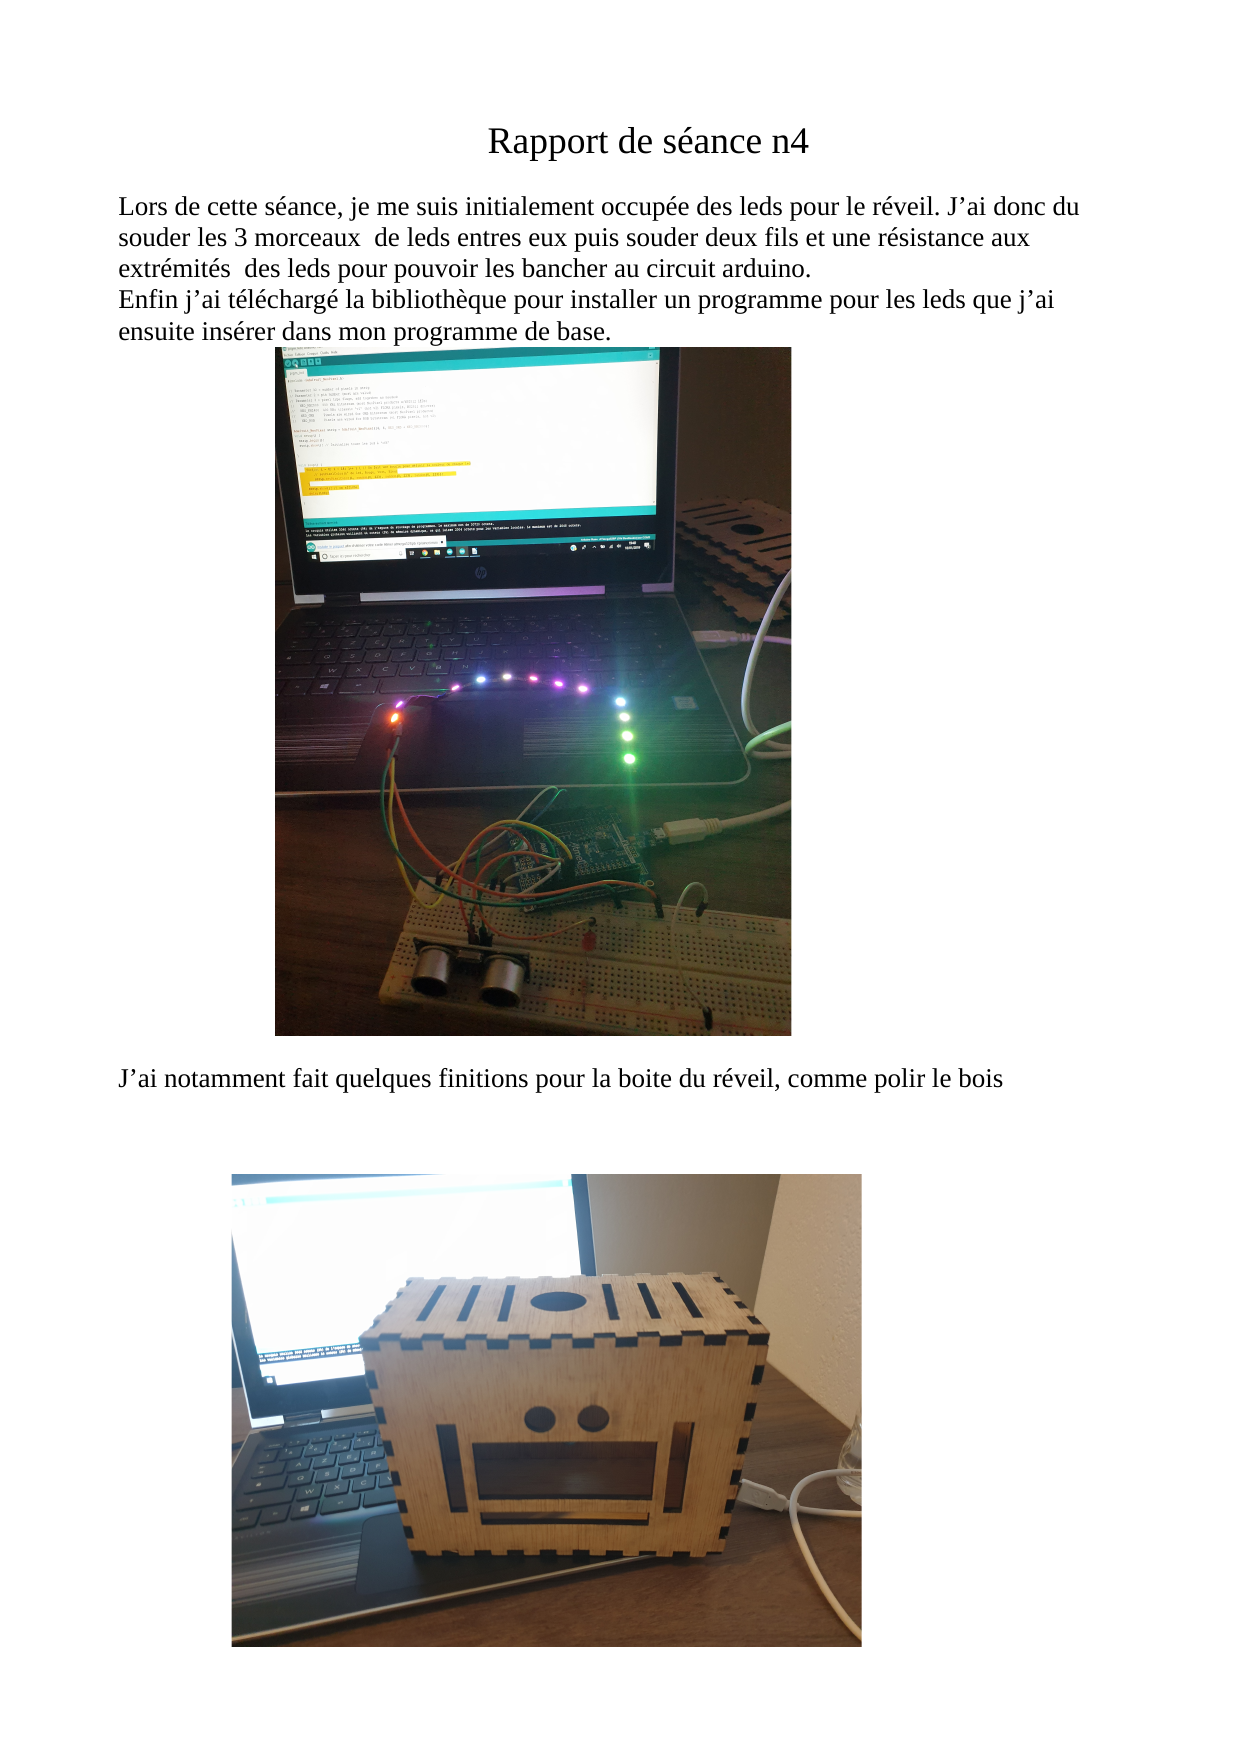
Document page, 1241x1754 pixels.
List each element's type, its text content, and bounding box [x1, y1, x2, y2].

picture [231, 1174, 862, 1647]
text Rapport de séance n4 [118, 118, 1122, 161]
text J’ai notamment fait quelques finitions pour la boite du réveil, comme polir le bois [118, 1062, 1122, 1093]
text Enfin j’ai téléchargé la bibliothèque pour installer un programme pour les leds que j’ai ensuite insérer dans mon programme de base. [118, 283, 1122, 346]
text Lors de cette séance, je me suis initialement occupée des leds pour le réveil. J’ai donc du souder les 3 morceaux de leds entres eux puis souder deux fils et une résistance aux extrémités des leds pour pouvoir les bancher au circuit arduino. [118, 190, 1122, 283]
picture [275, 347, 792, 1036]
